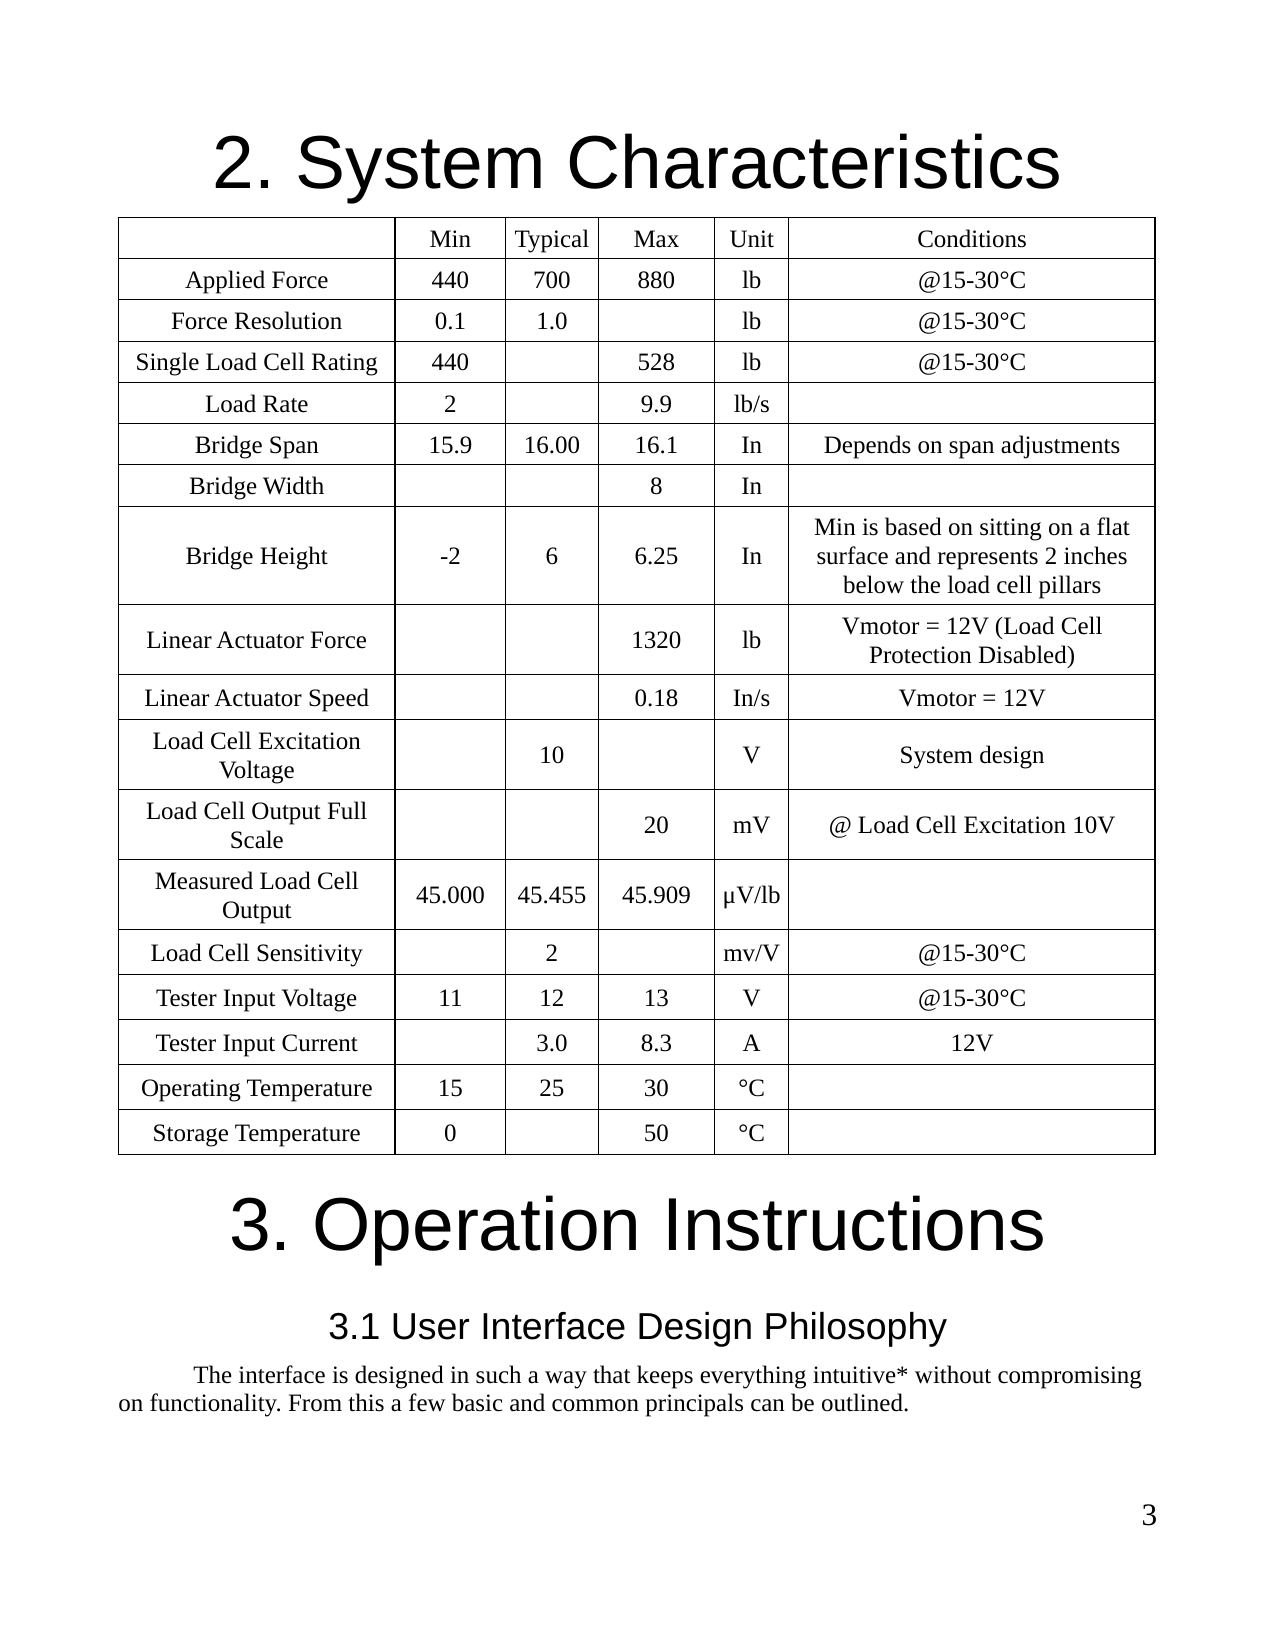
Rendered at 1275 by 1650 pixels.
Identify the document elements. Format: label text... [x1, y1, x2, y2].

table_cell 2 [396, 383, 505, 423]
subtitle 2. System Characteristics [118, 118, 1157, 204]
table_cell 15 [396, 1065, 505, 1109]
table_header [119, 218, 394, 258]
table_cell Bridge Height [119, 507, 394, 604]
table_cell [396, 720, 505, 789]
table_cell 8.3 [599, 1020, 714, 1064]
table_cell 6 [506, 507, 598, 604]
table_cell [506, 1110, 598, 1154]
table_cell Single Load Cell Rating [119, 342, 394, 382]
table_cell [599, 720, 714, 789]
table_cell Bridge Width [119, 465, 394, 506]
table_cell lb [715, 259, 788, 299]
table_cell @15-30°C [789, 975, 1154, 1019]
table_cell [396, 605, 505, 674]
subtitle 3. Operation Instructions [118, 1180, 1157, 1267]
table_cell lb [715, 300, 788, 341]
table_cell In [715, 465, 788, 506]
table_cell @15-30°C [789, 259, 1154, 299]
table_cell [599, 300, 714, 341]
table_cell 440 [396, 259, 505, 299]
table_cell 0.18 [599, 675, 714, 719]
table_cell A [715, 1020, 788, 1064]
table_cell 45.909 [599, 860, 714, 929]
table_cell mv/V [715, 930, 788, 974]
table_cell [506, 790, 598, 859]
table_cell 12 [506, 975, 598, 1019]
table_cell 16.00 [506, 424, 598, 464]
table_header Min [396, 218, 505, 258]
table_cell Load Cell Output Full Scale [119, 790, 394, 859]
table_cell [396, 1020, 505, 1064]
table_cell [396, 675, 505, 719]
table_cell 12V [789, 1020, 1154, 1064]
table_cell [506, 342, 598, 382]
table_cell [789, 383, 1154, 423]
table_cell lb [715, 605, 788, 674]
table_cell 50 [599, 1110, 714, 1154]
table_cell [396, 930, 505, 974]
table_cell [396, 790, 505, 859]
table_cell -2 [396, 507, 505, 604]
table_cell Linear Actuator Speed [119, 675, 394, 719]
table_cell 9.9 [599, 383, 714, 423]
table_cell @ Load Cell Excitation 10V [789, 790, 1154, 859]
table_cell °C [715, 1065, 788, 1109]
table_cell 528 [599, 342, 714, 382]
table_cell [396, 465, 505, 506]
table_header Unit [715, 218, 788, 258]
table_cell [789, 1065, 1154, 1109]
table_cell 1320 [599, 605, 714, 674]
table_cell mV [715, 790, 788, 859]
table_cell 8 [599, 465, 714, 506]
table_cell Load Rate [119, 383, 394, 423]
table_cell @15-30°C [789, 342, 1154, 382]
table_cell 13 [599, 975, 714, 1019]
table_cell [599, 930, 714, 974]
table_cell 20 [599, 790, 714, 859]
table_cell 25 [506, 1065, 598, 1109]
table_cell Storage Temperature [119, 1110, 394, 1154]
table_cell 0.1 [396, 300, 505, 341]
table_cell @15-30°C [789, 300, 1154, 341]
table_cell μV/lb [715, 860, 788, 929]
table_cell Linear Actuator Force [119, 605, 394, 674]
table_cell 10 [506, 720, 598, 789]
table_cell lb/s [715, 383, 788, 423]
table_cell 11 [396, 975, 505, 1019]
table_cell [506, 383, 598, 423]
table_cell 2 [506, 930, 598, 974]
table_cell In [715, 424, 788, 464]
table_cell Vmotor = 12V [789, 675, 1154, 719]
text The interface is designed in such a way that keeps everything intuitive* without compromising on functionality. From this a few basic and common principals can be outlined. [118, 1360, 1157, 1417]
table_cell 15.9 [396, 424, 505, 464]
table_cell Bridge Span [119, 424, 394, 464]
table_cell 6.25 [599, 507, 714, 604]
table_cell Applied Force [119, 259, 394, 299]
table_cell Load Cell Sensitivity [119, 930, 394, 974]
table_cell 880 [599, 259, 714, 299]
subtitle 3.1 User Interface Design Philosophy [118, 1304, 1157, 1347]
table_cell °C [715, 1110, 788, 1154]
table_cell lb [715, 342, 788, 382]
table_cell 30 [599, 1065, 714, 1109]
table_cell Tester Input Voltage [119, 975, 394, 1019]
table_header Max [599, 218, 714, 258]
table_cell Force Resolution [119, 300, 394, 341]
table_cell 0 [396, 1110, 505, 1154]
table_cell V [715, 975, 788, 1019]
table_cell V [715, 720, 788, 789]
table_cell [789, 860, 1154, 929]
table_cell [789, 465, 1154, 506]
table_cell In [715, 507, 788, 604]
table_cell @15-30°C [789, 930, 1154, 974]
table_cell [506, 675, 598, 719]
table_cell Operating Temperature [119, 1065, 394, 1109]
table_cell System design [789, 720, 1154, 789]
table_cell 440 [396, 342, 505, 382]
table_cell 700 [506, 259, 598, 299]
table_cell [506, 465, 598, 506]
table_cell 16.1 [599, 424, 714, 464]
table_cell Depends on span adjustments [789, 424, 1154, 464]
table_cell In/s [715, 675, 788, 719]
table_cell Tester Input Current [119, 1020, 394, 1064]
table_cell Measured Load Cell Output [119, 860, 394, 929]
table_cell [789, 1110, 1154, 1154]
table_header Typical [506, 218, 598, 258]
table_cell Min is based on sitting on a flat surface and represents 2 inches below the load cell pillars [789, 507, 1154, 604]
table_cell 45.000 [396, 860, 505, 929]
table_cell 45.455 [506, 860, 598, 929]
table_cell 1.0 [506, 300, 598, 341]
table_cell Vmotor = 12V (Load Cell Protection Disabled) [789, 605, 1154, 674]
table_cell 3.0 [506, 1020, 598, 1064]
table_header Conditions [789, 218, 1154, 258]
table_cell Load Cell Excitation Voltage [119, 720, 394, 789]
table_cell [506, 605, 598, 674]
